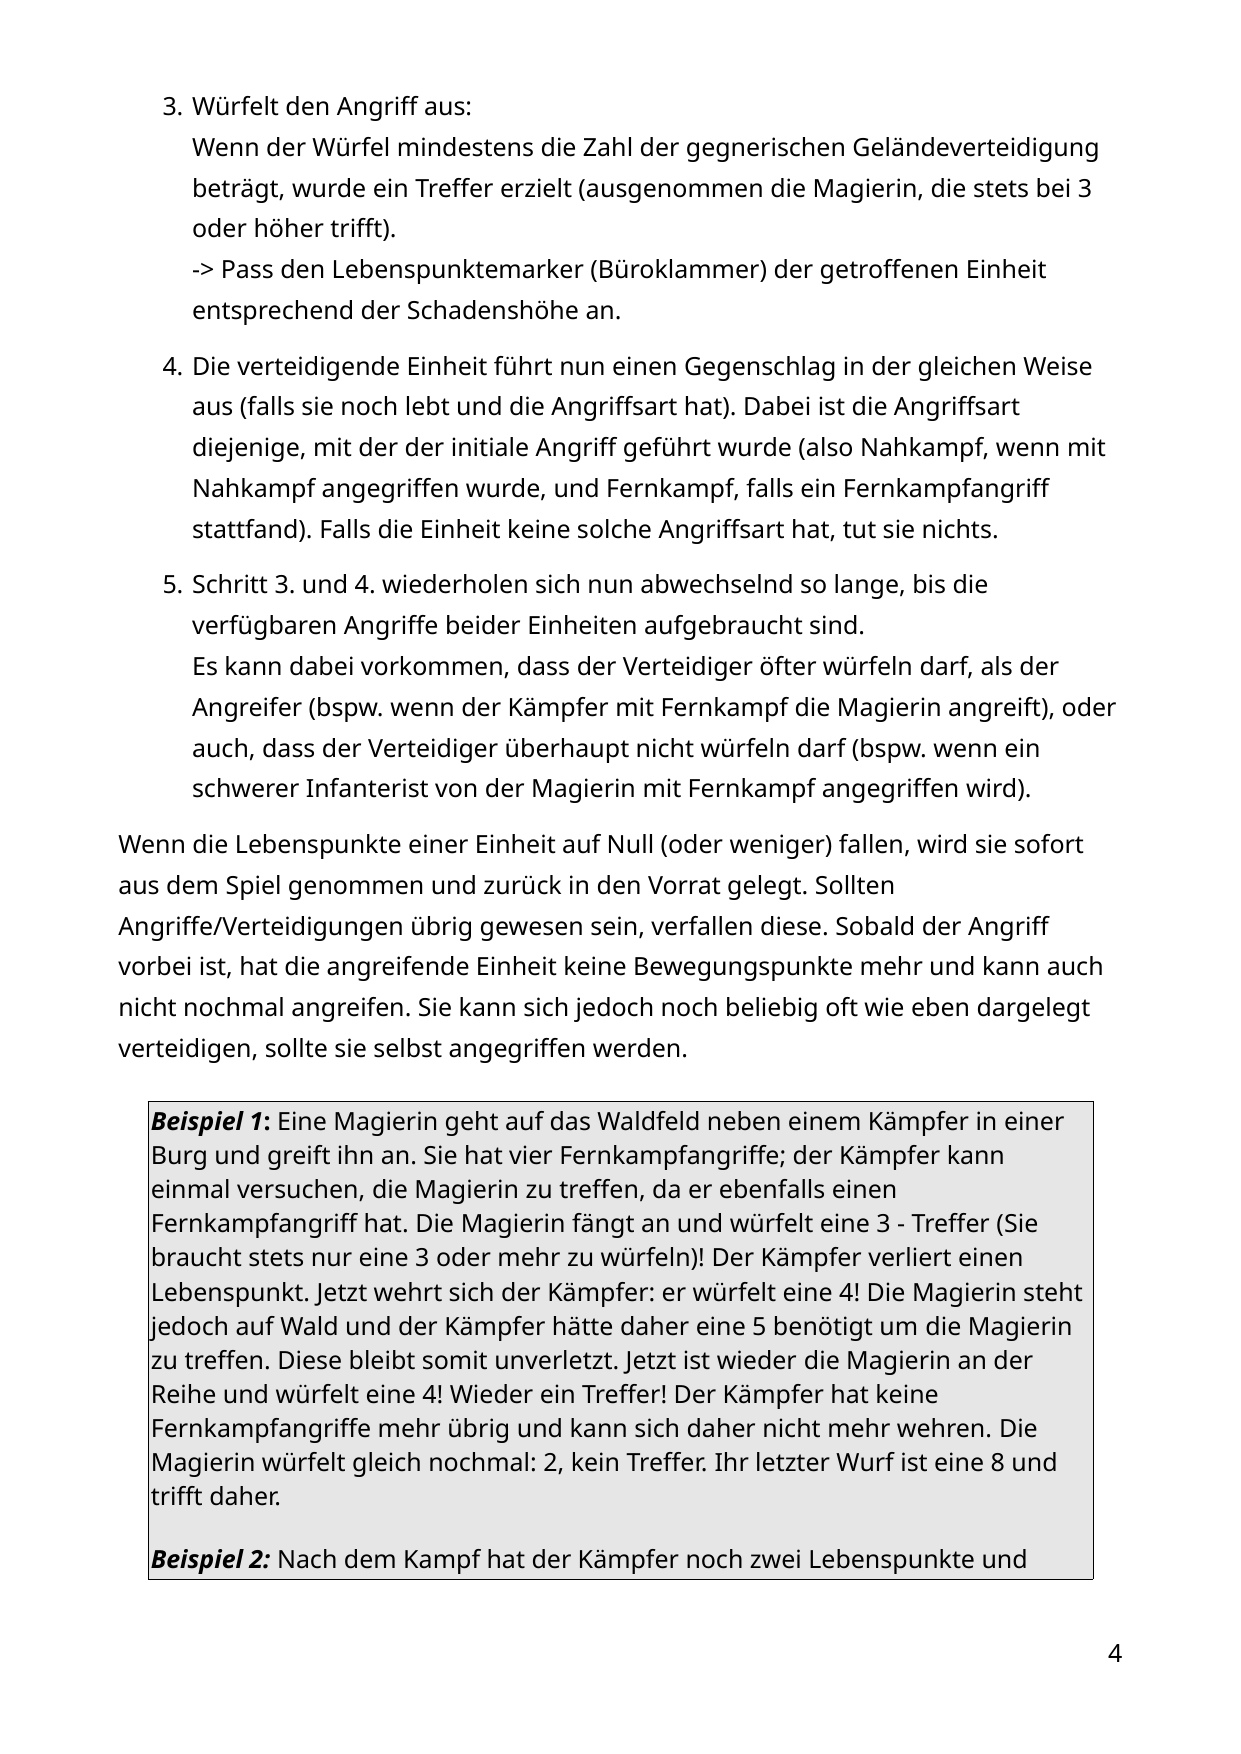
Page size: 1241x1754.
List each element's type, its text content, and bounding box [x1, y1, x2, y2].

list Würfelt den Angriff aus: Wenn der Würfel mindestens die Zahl der gegnerischen Geländeverteidigung beträgt, wurde ein Treffer erzielt (ausgenommen die Magierin, die stets bei 3 oder höher trifft). -> Pass den Lebenspunktemarker (Büroklammer) der getroffenen Einheit entsprechend der Schadenshöhe an. [162, 88, 1122, 327]
text Wenn die Lebenspunkte einer Einheit auf Null (oder weniger) fallen, wird sie sofort aus dem Spiel genommen und zurück in den Vorrat gelegt. Sollten Angriffe/Verteidigungen übrig gewesen sein, verfallen diese. Sobald der Angriff vorbei ist, hat die angreifende Einheit keine Bewegungspunkte mehr und kann auch nicht nochmal angreifen. Sie kann sich jedoch noch beliebig oft wie eben dargelegt verteidigen, sollte sie selbst angegriffen werden. [118, 826, 1122, 1065]
text Beispiel 1: Eine Magierin geht auf das Waldfeld neben einem Kämpfer in einer Burg und greift ihn an. Sie hat vier Fernkampfangriffe; der Kämpfer kann einmal versuchen, die Magierin zu treffen, da er ebenfalls einen Fernkampfangriff hat. Die Magierin fängt an und würfelt eine 3 - Treffer (Sie braucht stets nur eine 3 oder mehr zu würfeln)! Der Kämpfer verliert einen Lebenspunkt. Jetzt wehrt sich der Kämpfer: er würfelt eine 4! Die Magierin steht jedoch auf Wald und der Kämpfer hätte daher eine 5 benötigt um die Magierin zu treffen. Diese bleibt somit unverletzt. Jetzt ist wieder die Magierin an der Reihe und würfelt eine 4! Wieder ein Treffer! Der Kämpfer hat keine Fernkampfangriffe mehr übrig und kann sich daher nicht mehr wehren. Die Magierin würfelt gleich nochmal: 2, kein Treffer. Ihr letzter Wurf ist eine 8 und trifft daher. [149, 1102, 1093, 1513]
list Schritt 3. und 4. wiederholen sich nun abwechselnd so lange, bis die verfügbaren Angriffe beider Einheiten aufgebraucht sind. Es kann dabei vorkommen, dass der Verteidiger öfter würfeln darf, als der Angreifer (bspw. wenn der Kämpfer mit Fernkampf die Magierin angreift), oder auch, dass der Verteidiger überhaupt nicht würfeln darf (bspw. wenn ein schwerer Infanterist von der Magierin mit Fernkampf angegriffen wird). [162, 567, 1122, 805]
list Die verteidigende Einheit führt nun einen Gegenschlag in der gleichen Weise aus (falls sie noch lebt und die Angriffsart hat). Dabei ist die Angriffsart diejenige, mit der der initiale Angriff geführt wurde (also Nahkampf, wenn mit Nahkampf angegriffen wurde, und Fernkampf, falls ein Fernkampfangriff stattfand). Falls die Einheit keine solche Angriffsart hat, tut sie nichts. [162, 348, 1122, 546]
text Beispiel 2: Nach dem Kampf hat der Kämpfer noch zwei Lebenspunkte und [149, 1539, 1093, 1579]
